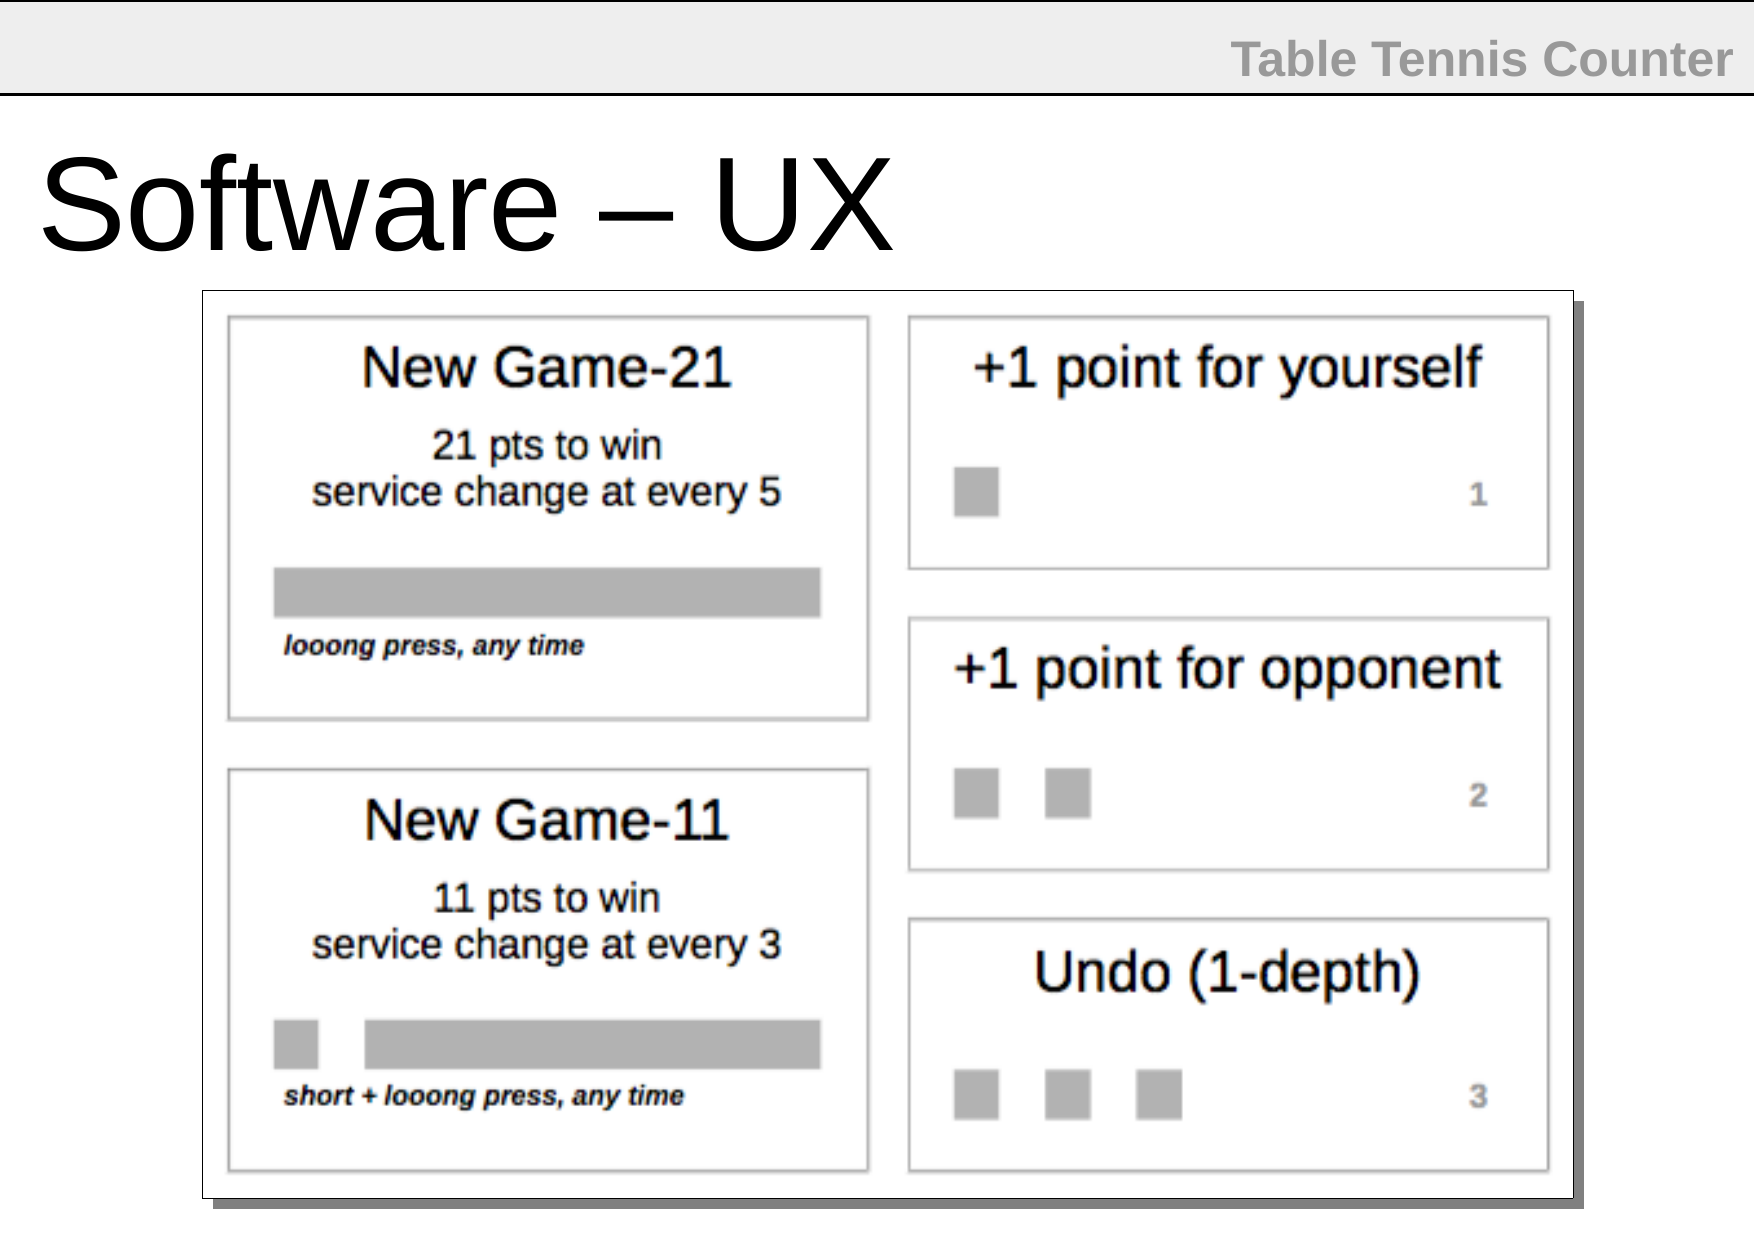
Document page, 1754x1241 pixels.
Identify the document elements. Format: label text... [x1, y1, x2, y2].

text Software – UX [0, 126, 1754, 279]
picture [205, 293, 1571, 1196]
